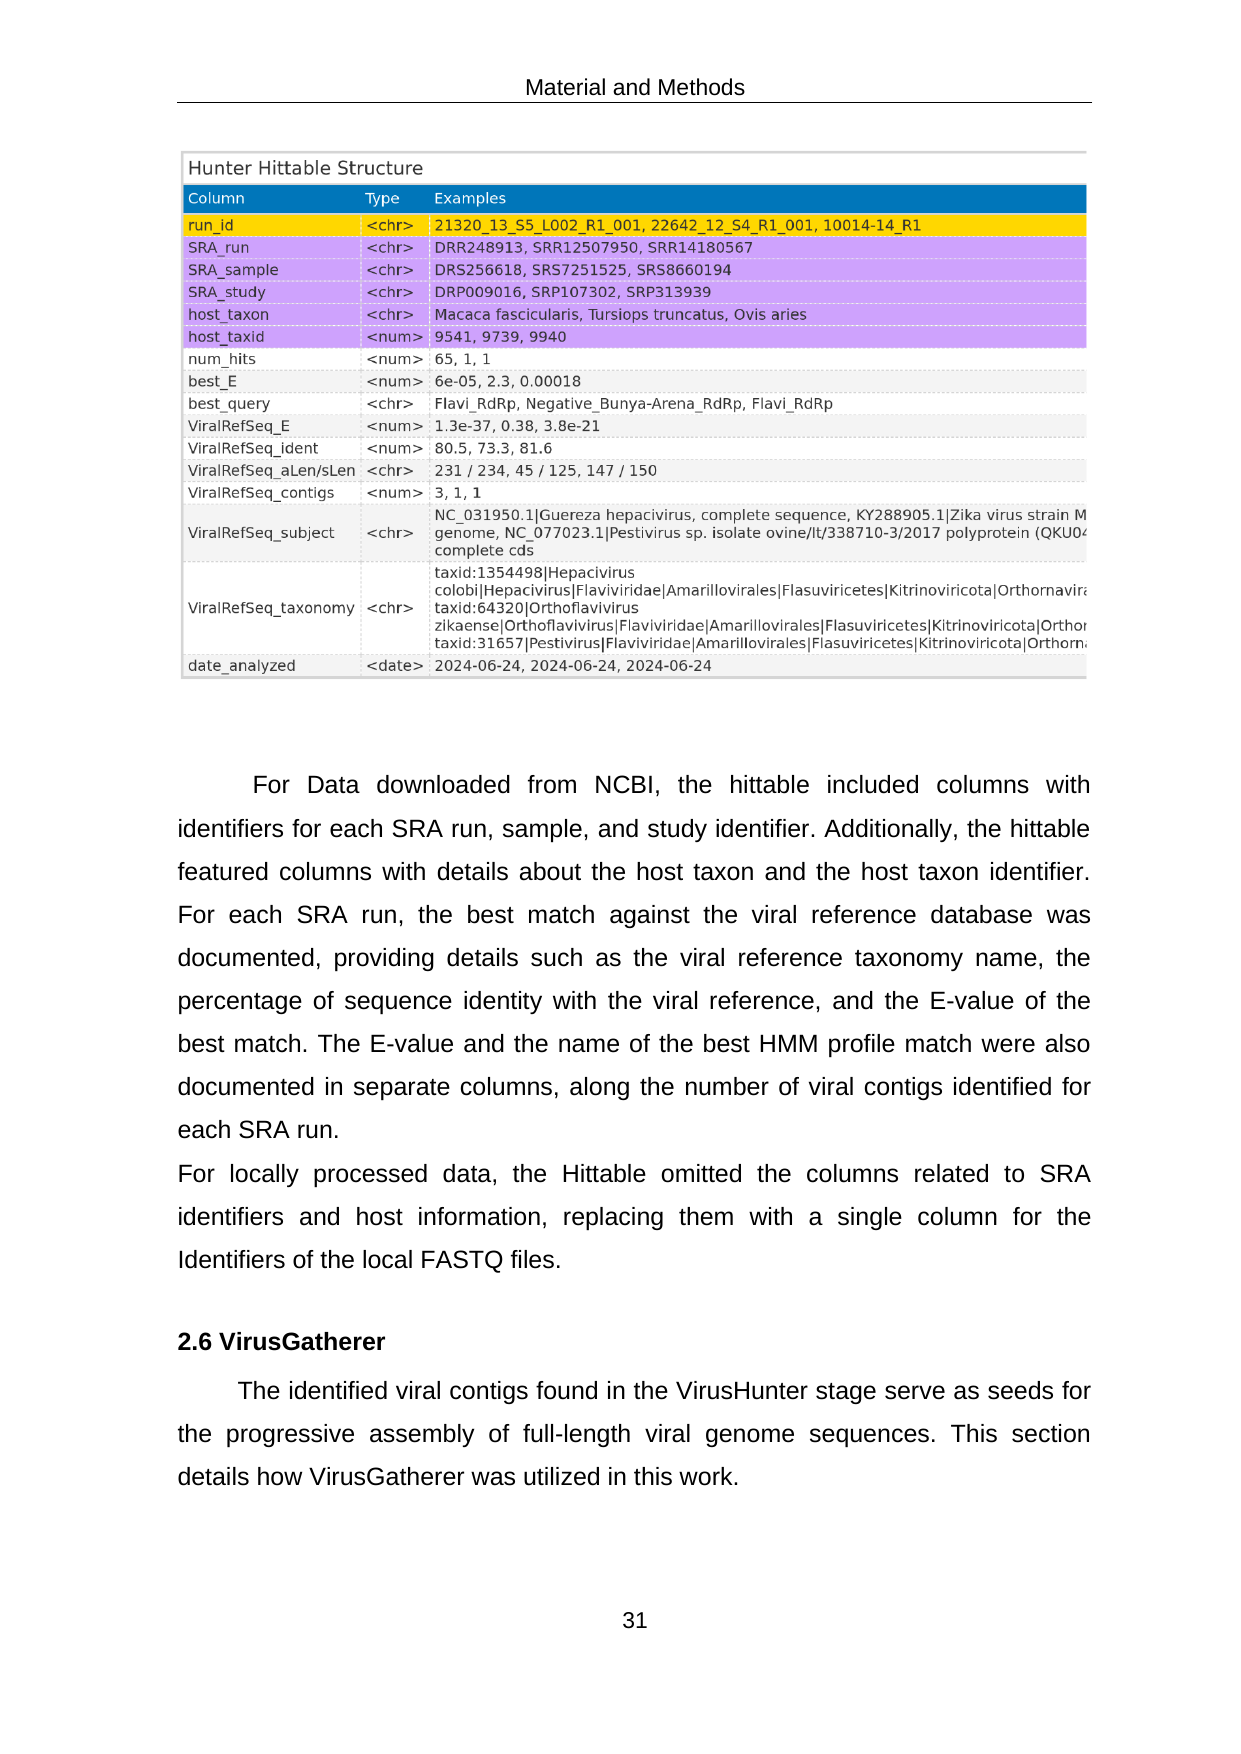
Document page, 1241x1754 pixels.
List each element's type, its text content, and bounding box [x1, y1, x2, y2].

text The identified viral contigs found in the VirusHunter stage serve as seeds for the progressive assembly of full-length viral genome sequences. This section details how VirusGatherer was utilized in this work. [177, 1376, 1092, 1491]
text For Data downloaded from NCBI, the hittable included columns with identifiers for each SRA run, sample, and study identifier. Additionally, the hittable featured columns with details about the host taxon and the host taxon identifier. For each SRA run, the best match against the viral reference database was documented, providing details such as the viral reference taxonomy name, the percentage of sequence identity with the viral reference, and the E-value of the best match. The E-value and the name of the best HMM profile match were also documented in separate columns, along the number of viral contigs identified for each SRA run. [177, 770, 1092, 1144]
subtitle 2.6 VirusGatherer [177, 1327, 1092, 1356]
text For locally processed data, the Hittable omitted the columns related to SRA identifiers and host information, replacing them with a single column for the Identifiers of the local FASTQ files. [177, 1158, 1092, 1273]
